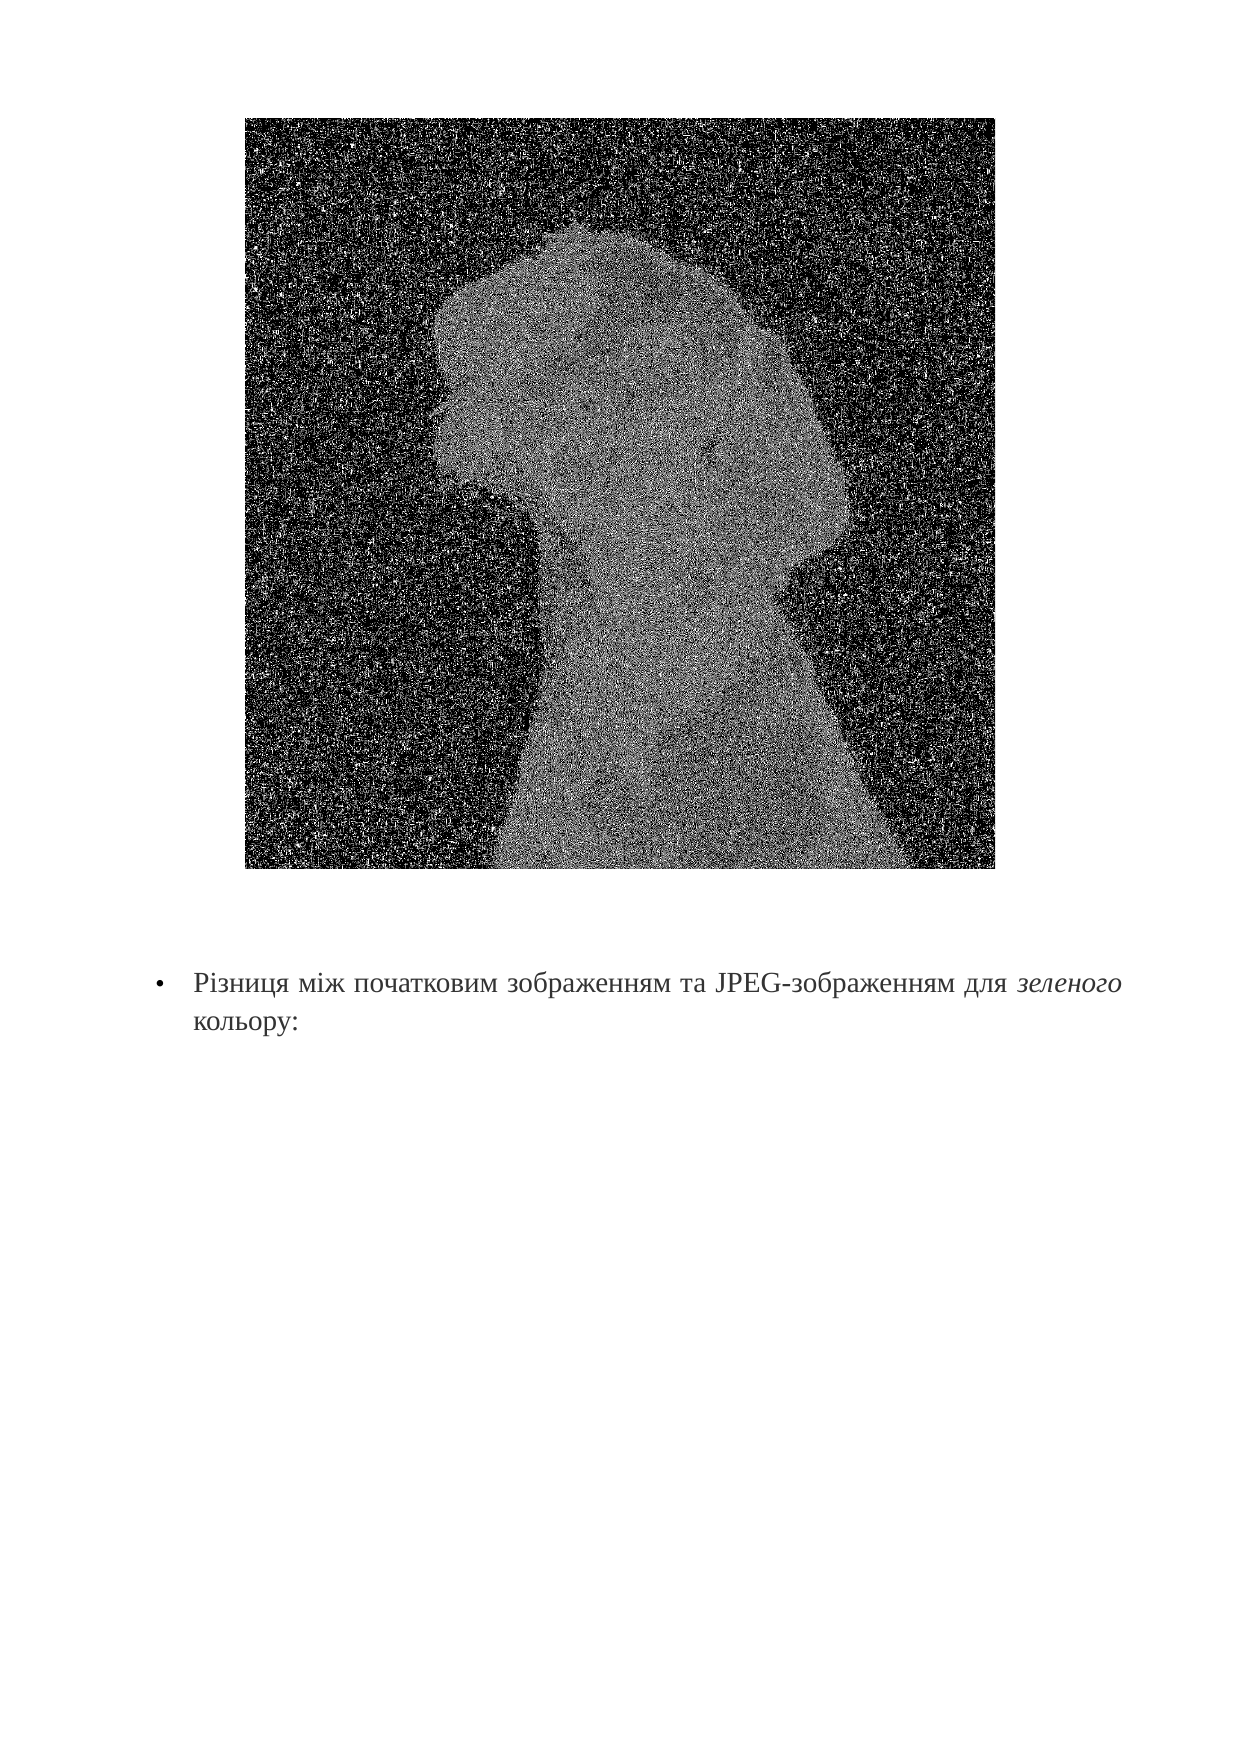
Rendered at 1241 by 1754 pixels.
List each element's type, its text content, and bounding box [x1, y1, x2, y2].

picture [245, 118, 995, 869]
list Різниця між початковим зображенням та JPEG-зображенням для зеленого кольору: [156, 965, 1122, 1037]
